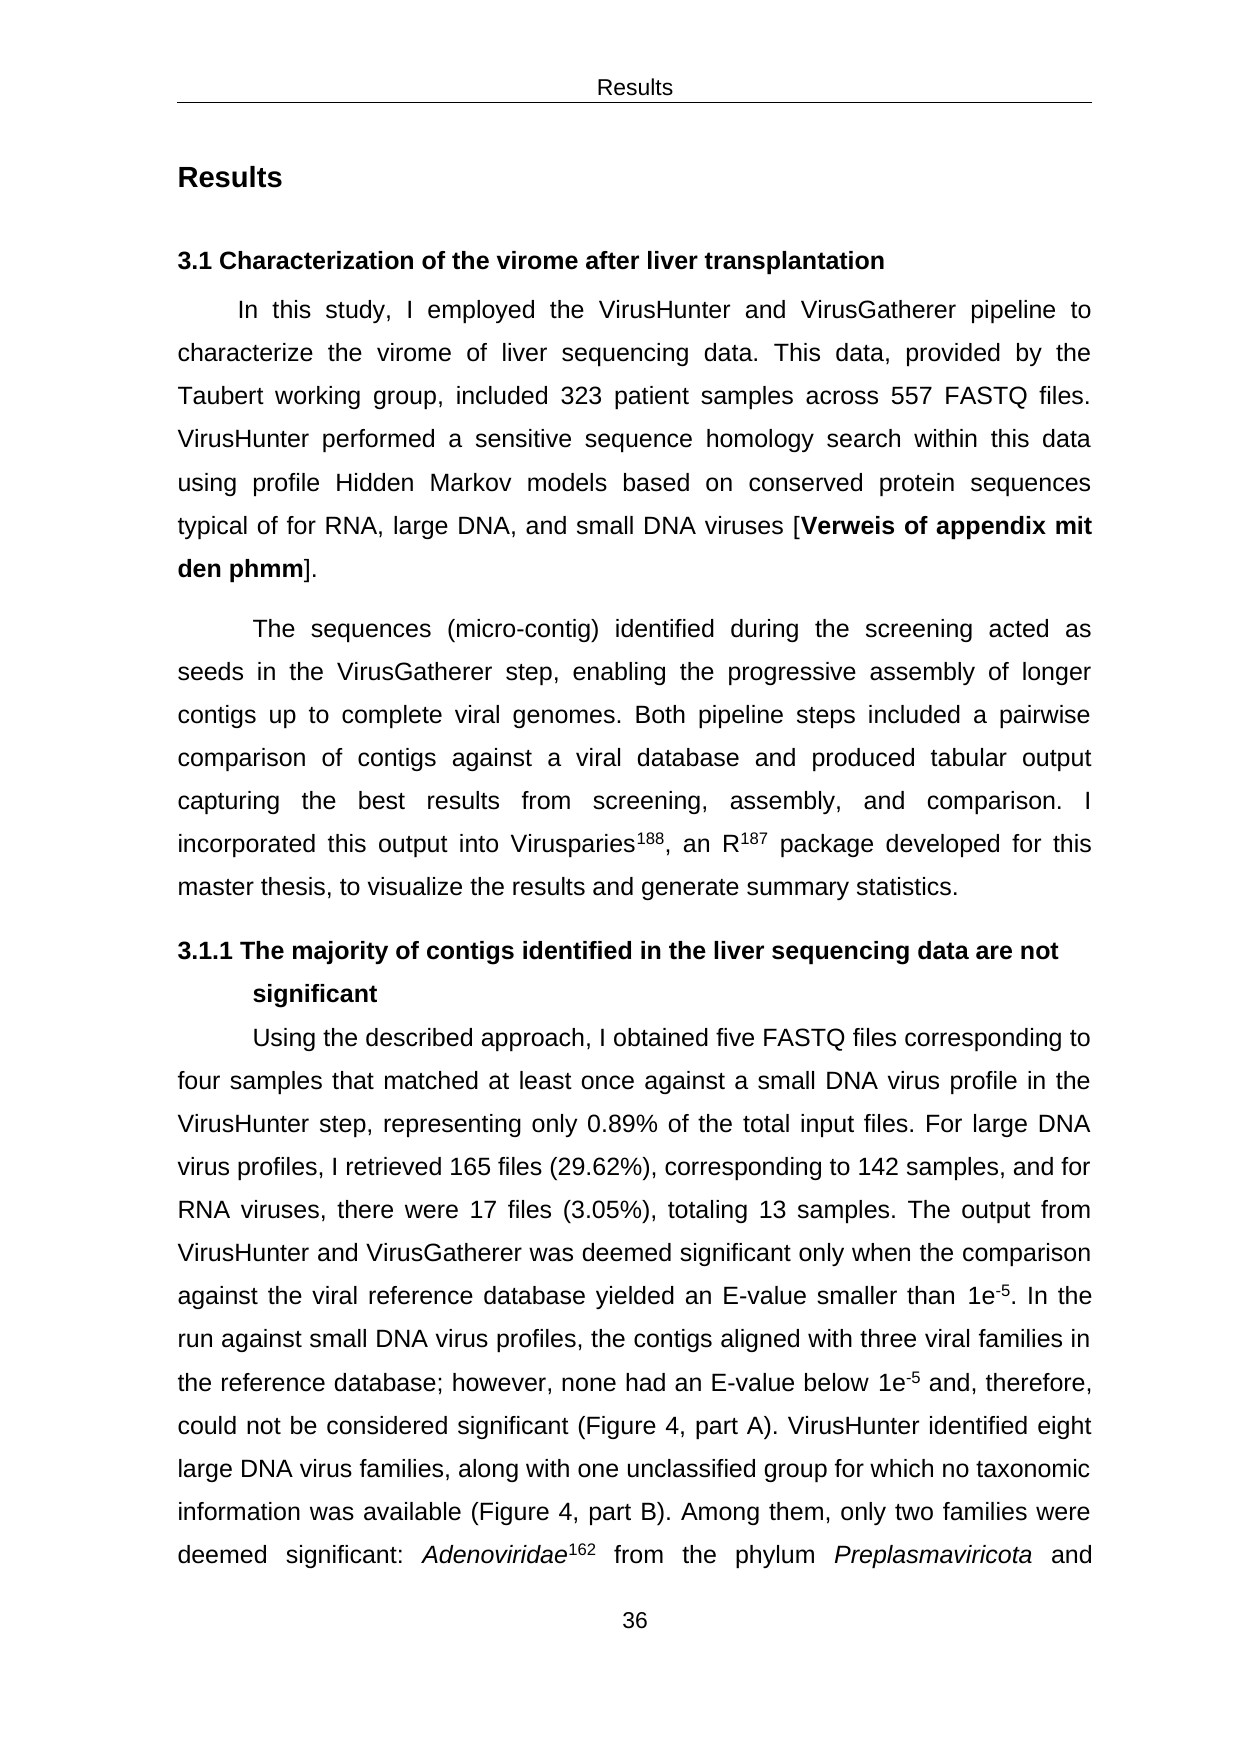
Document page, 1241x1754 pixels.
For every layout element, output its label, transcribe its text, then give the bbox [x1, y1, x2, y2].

subtitle 3.1.1 The majority of contigs identified in the liver sequencing data are not significant [177, 936, 1092, 1008]
subtitle 3.1 Characterization of the virome after liver transplantation [177, 246, 1092, 274]
text The sequences (micro-contig) identified during the screening acted as seeds in the VirusGatherer step, enabling the progressive assembly of longer contigs up to complete viral genomes. Both pipeline steps included a pairwise comparison of contigs against a viral database and produced tabular output capturing the best results from screening, assembly, and comparison. I incorporated this output into Virusparies188, an R187 package developed for this master thesis, to visualize the results and generate summary statistics. [177, 614, 1092, 901]
subtitle Results [177, 160, 1092, 193]
text Using the described approach, I obtained five FASTQ files corresponding to four samples that matched at least once against a small DNA virus profile in the VirusHunter step, representing only 0.89% of the total input files. For large DNA virus profiles, I retrieved 165 files (29.62%), corresponding to 142 samples, and for RNA viruses, there were 17 files (3.05%), totaling 13 samples. The output from VirusHunter and VirusGatherer was deemed significant only when the comparison against the viral reference database yielded an E-value smaller than 1e-5. In the run against small DNA virus profiles, the contigs aligned with three viral families in the reference database; however, none had an E-value below 1e-5 and, therefore, could not be considered significant (Figure 4, part A). VirusHunter identified eight large DNA virus families, along with one unclassified group for which no taxonomic information was available (Figure 4, part B). Among them, only two families were deemed significant: Adenoviridae162 from the phylum Preplasmaviricota and [177, 1023, 1092, 1569]
text In this study, I employed the VirusHunter and VirusGatherer pipeline to characterize the virome of liver sequencing data. This data, provided by the Taubert working group, included 323 patient samples across 557 FASTQ files. VirusHunter performed a sensitive sequence homology search within this data using profile Hidden Markov models based on conserved protein sequences typical of for RNA, large DNA, and small DNA viruses [Verweis of appendix mit den phmm]. [177, 295, 1092, 583]
